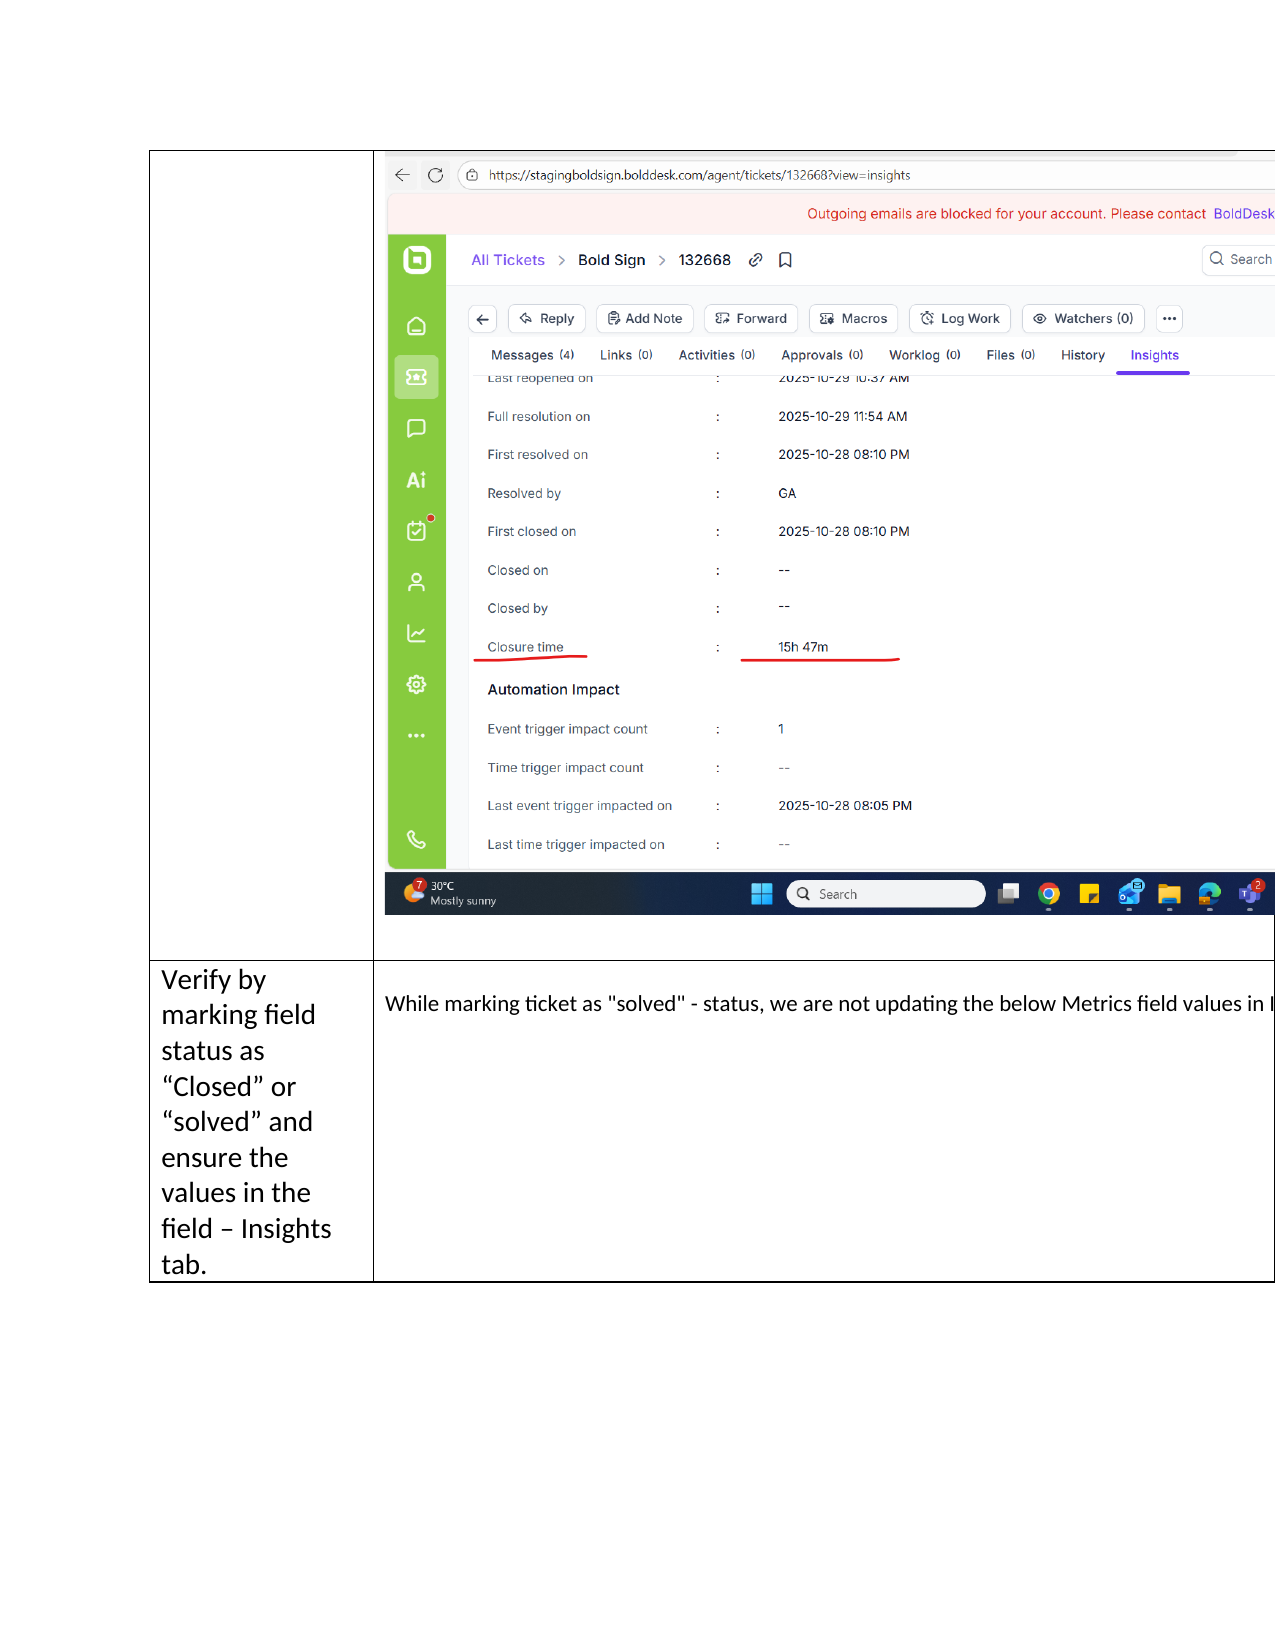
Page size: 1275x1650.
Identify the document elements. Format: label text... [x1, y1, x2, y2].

table_cell While marking ticket as "solved" - status, we are not updating the below Metrics field values in Insights tab. But while marking status as closed, we are updating the field values. Since, closed and solved status are same category can we update the values while changing the status field. [374, 961, 1274, 1281]
table_cell [374, 151, 1274, 960]
table_cell [150, 151, 373, 960]
table_cell Verify by marking field status as “Closed” or “solved” and ensure the values in the field – Insights tab. [150, 961, 373, 1281]
